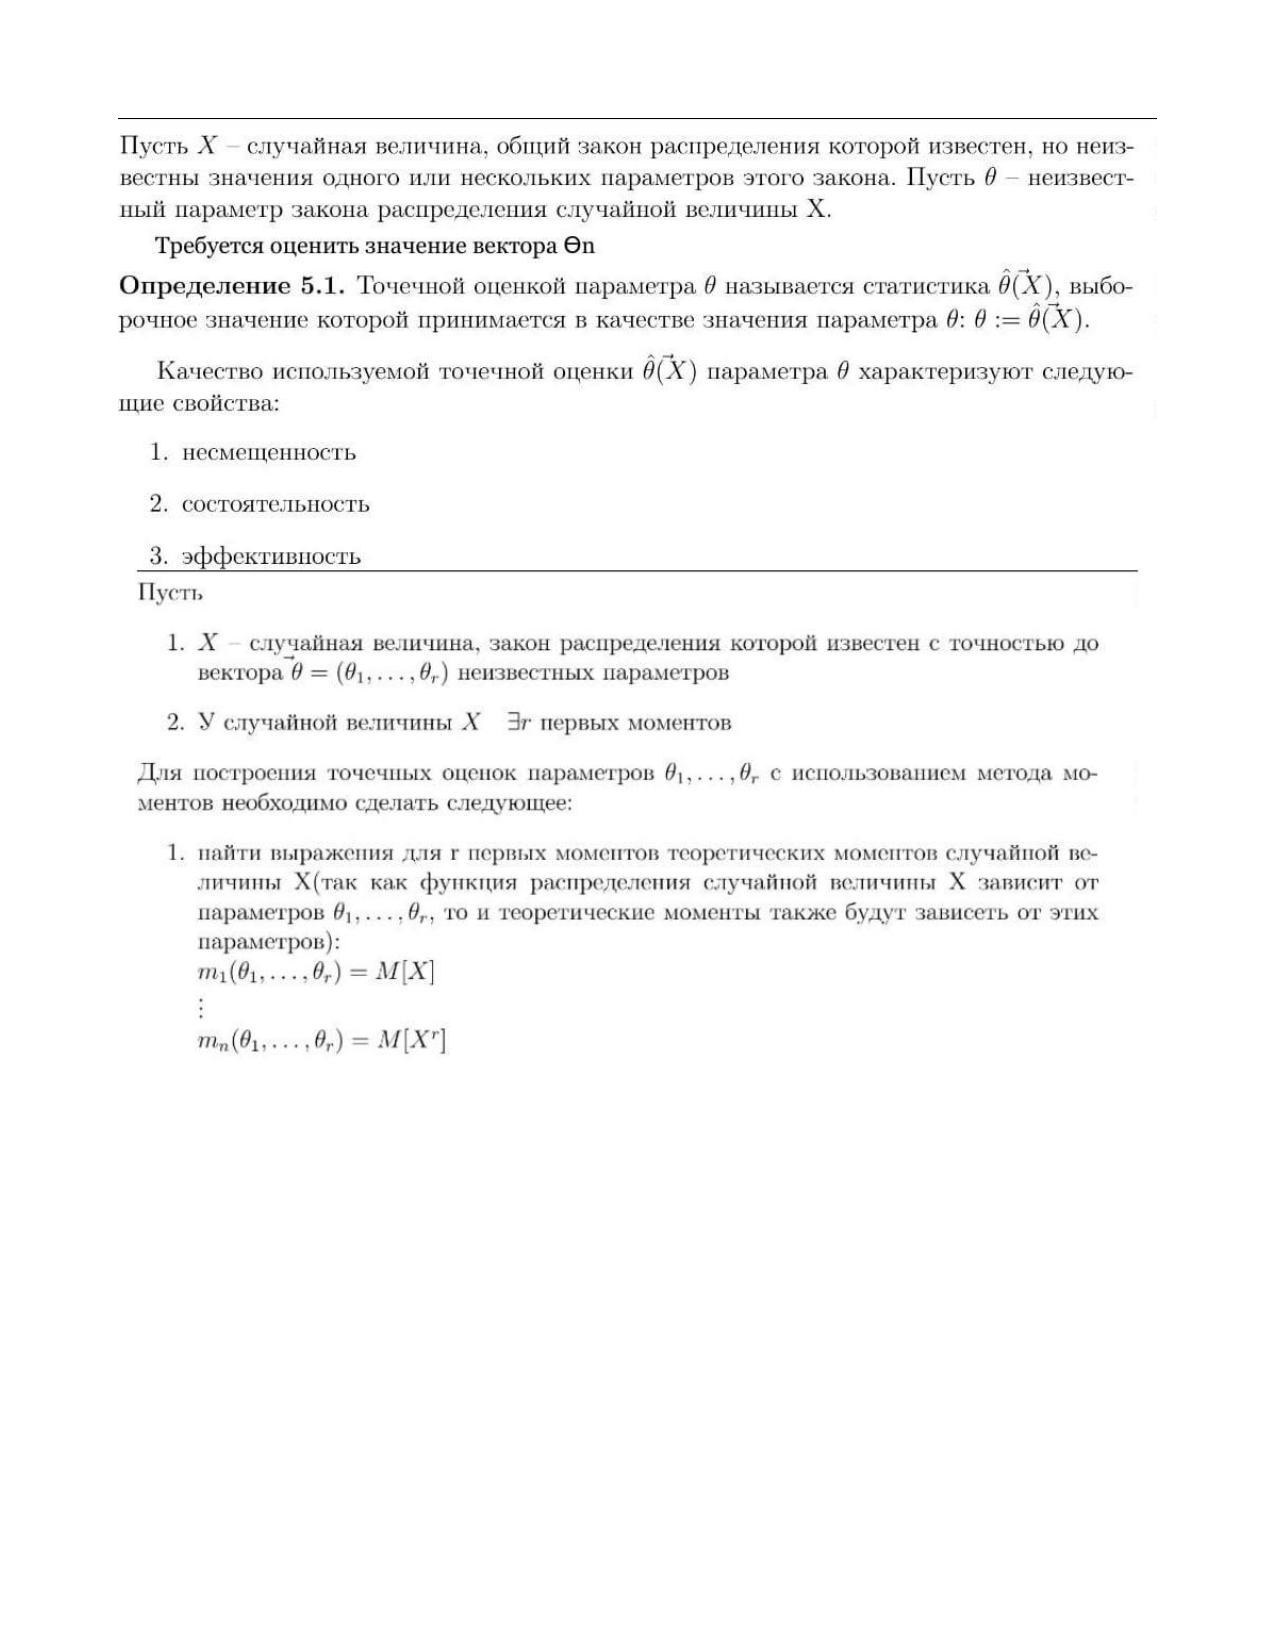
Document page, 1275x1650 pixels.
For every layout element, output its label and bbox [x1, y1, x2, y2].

picture [118, 118, 1157, 1076]
